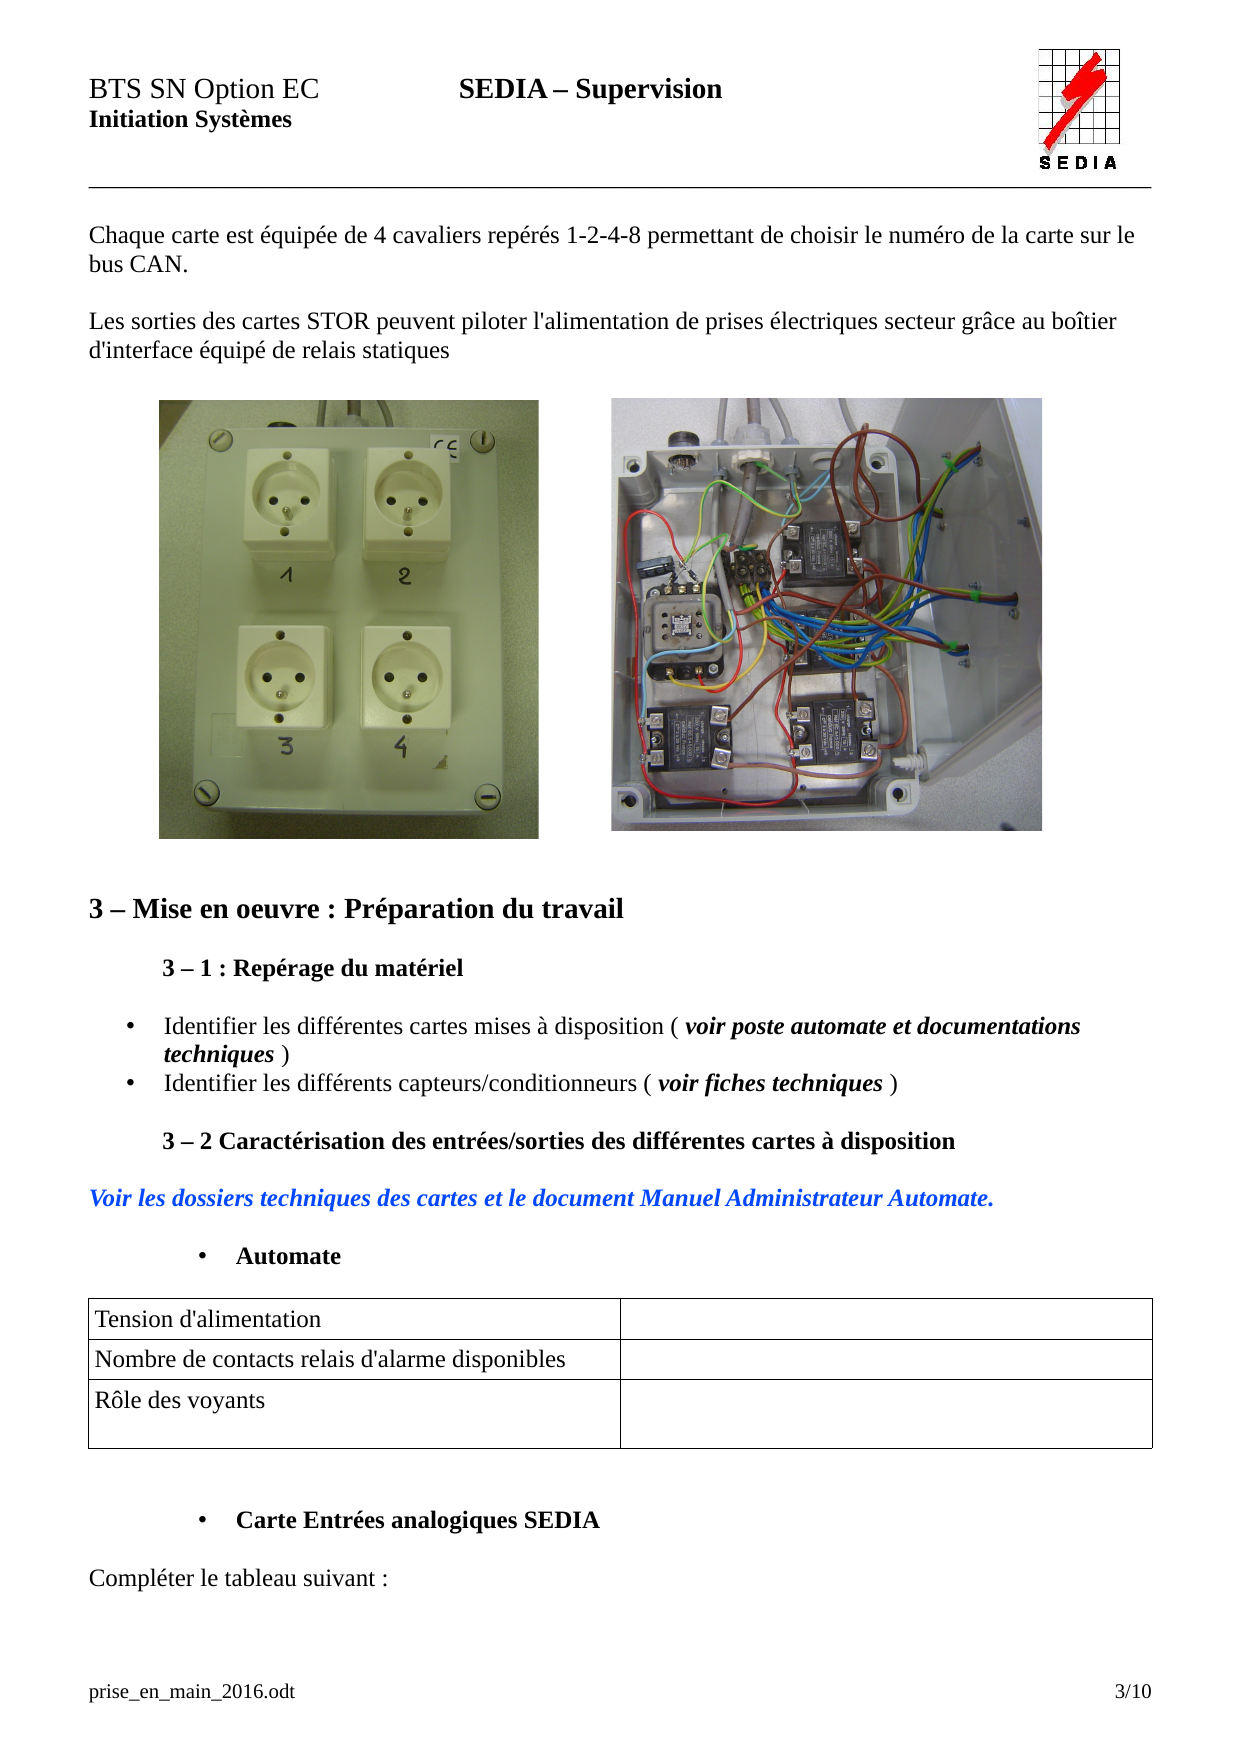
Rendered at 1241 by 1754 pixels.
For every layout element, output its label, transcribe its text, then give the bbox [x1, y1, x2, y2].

list Carte Entrées analogiques SEDIA [198, 1506, 1152, 1534]
text 3 – 1 : Repérage du matériel [88, 953, 1152, 982]
text 3 – Mise en oeuvre : Préparation du travail [88, 891, 1152, 924]
text Compléter le tableau suivant : [88, 1563, 1152, 1592]
text Les sorties des cartes STOR peuvent piloter l'alimentation de prises électriques secteur grâce au boîtier d'interface équipé de relais statiques [88, 306, 1152, 364]
text Chaque carte est équipée de 4 cavaliers repérés 1-2-4-8 permettant de choisir le numéro de la carte sur le bus CAN. [88, 220, 1152, 278]
table_cell [621, 1340, 1152, 1379]
list Identifier les différentes cartes mises à disposition ( voir poste automate et documentations techniques ) [126, 1011, 1152, 1068]
table_cell Nombre de contacts relais d'alarme disponibles [89, 1340, 620, 1379]
table_cell [621, 1380, 1152, 1448]
text Voir les dossiers techniques des cartes et le document Manuel Administrateur Automate. [88, 1183, 1152, 1212]
table_cell Rôle des voyants [89, 1380, 620, 1448]
picture [159, 400, 539, 839]
text 3 – 2 Caractérisation des entrées/sorties des différentes cartes à disposition [124, 1126, 1152, 1154]
list Identifier les différents capteurs/conditionneurs ( voir fiches techniques ) [126, 1068, 1152, 1097]
table_header [621, 1299, 1152, 1338]
list Automate [198, 1241, 1152, 1269]
table_header Tension d'alimentation [89, 1299, 620, 1338]
